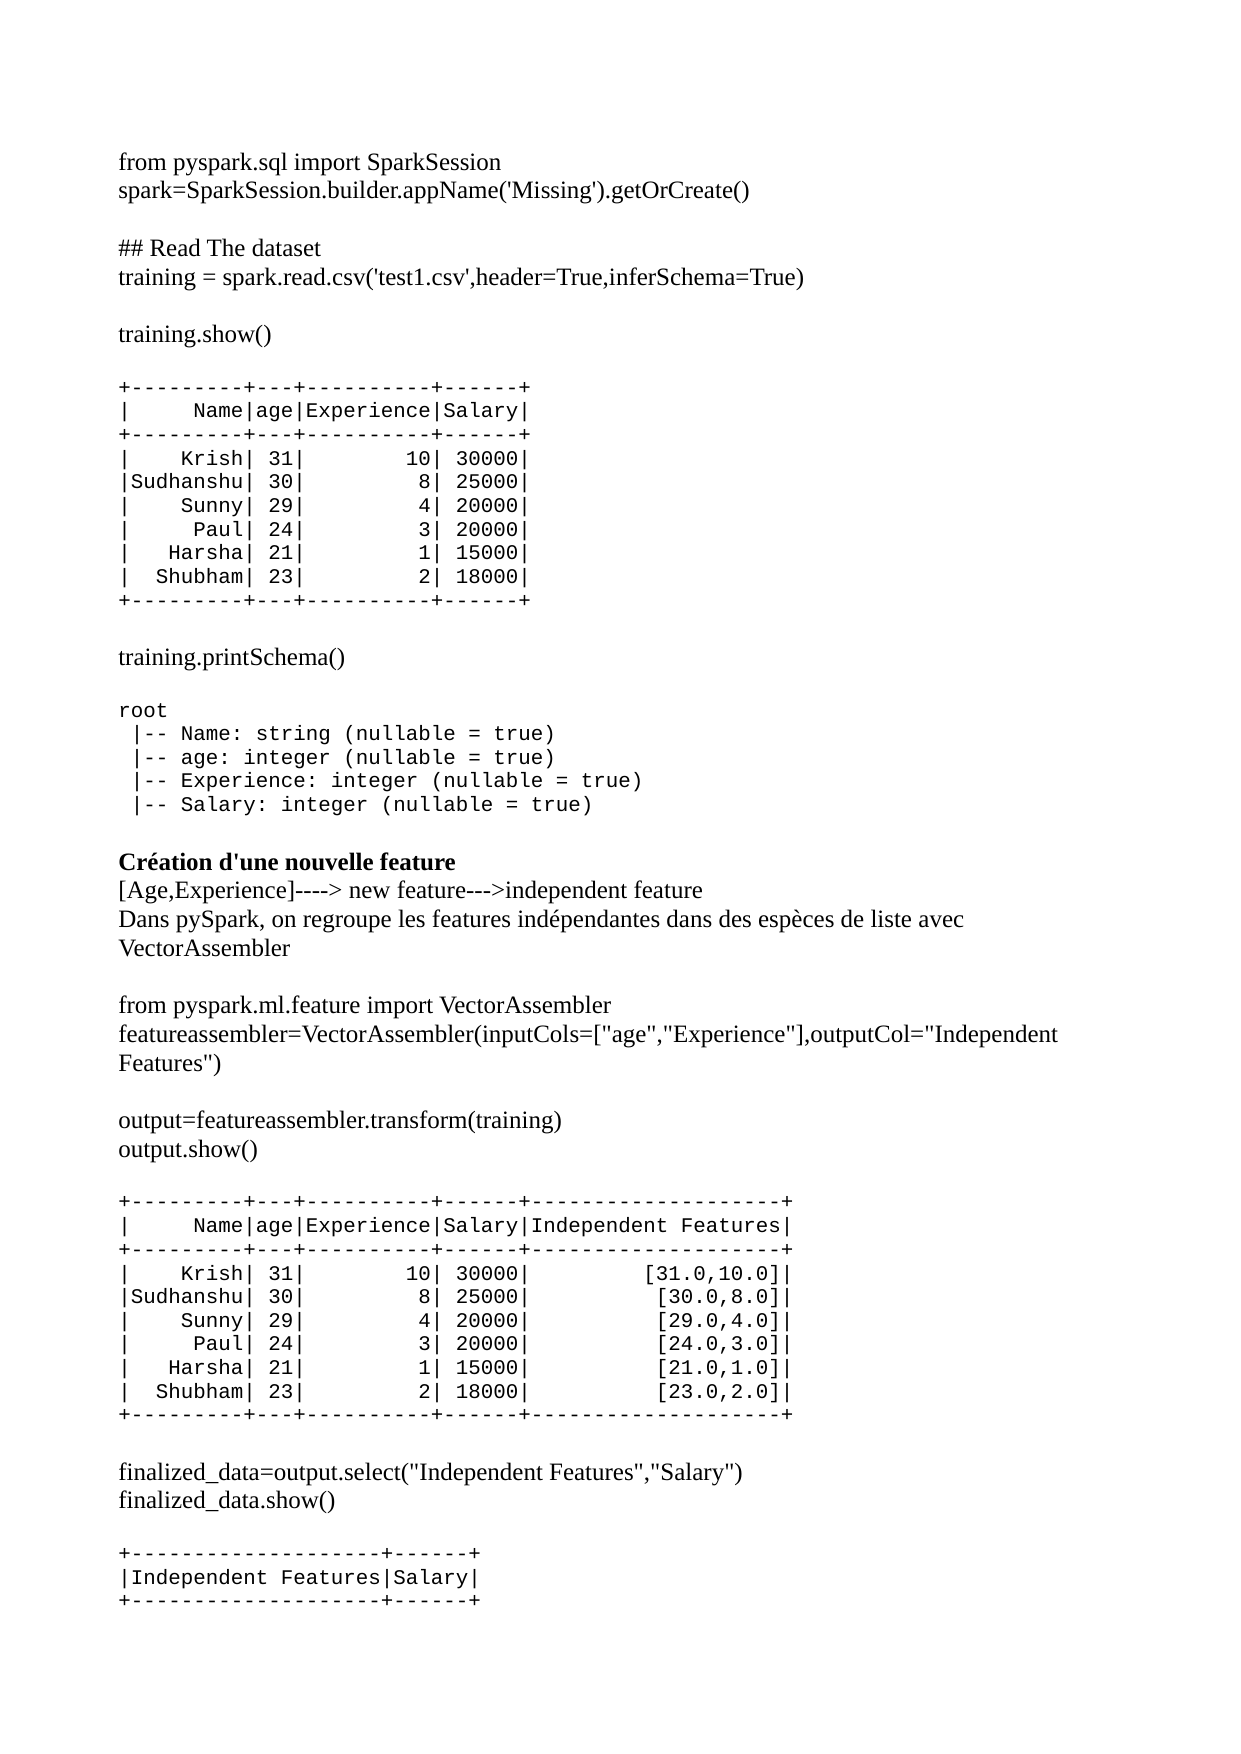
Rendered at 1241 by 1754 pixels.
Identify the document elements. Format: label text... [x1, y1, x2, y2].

text training.show() [118, 319, 1122, 348]
text |-- age: integer (nullable = true) [118, 747, 1122, 771]
text training.printSchema() [118, 642, 1122, 671]
text Création d'une nouvelle feature [118, 847, 1122, 875]
text | Sunny| 29| 4| 20000| [118, 495, 1122, 519]
text finalized_data.show() [118, 1486, 1122, 1514]
text spark=SparkSession.builder.appName('Missing').getOrCreate() [118, 176, 1122, 204]
text |-- Experience: integer (nullable = true) [118, 771, 1122, 794]
text |-- Name: string (nullable = true) [118, 723, 1122, 747]
text featureassembler=VectorAssembler(inputCols=["age","Experience"],outputCol="Independent Features") [118, 1019, 1122, 1077]
text |Independent Features|Salary| [118, 1567, 1122, 1590]
text | Name|age|Experience|Salary|Independent Features| [118, 1215, 1122, 1239]
text +---------+---+----------+------+ [118, 590, 1122, 613]
text |-- Salary: integer (nullable = true) [118, 794, 1122, 818]
text |Sudhanshu| 30| 8| 25000| [118, 471, 1122, 495]
text +---------+---+----------+------+ [118, 424, 1122, 448]
text |Sudhanshu| 30| 8| 25000| [30.0,8.0]| [118, 1286, 1122, 1310]
text | Shubham| 23| 2| 18000| [118, 566, 1122, 590]
text | Harsha| 21| 1| 15000| [21.0,1.0]| [118, 1357, 1122, 1381]
text root [118, 699, 1122, 723]
text finalized_data=output.select("Independent Features","Salary") [118, 1457, 1122, 1486]
text | Name|age|Experience|Salary| [118, 401, 1122, 424]
text +---------+---+----------+------+--------------------+ [118, 1404, 1122, 1428]
text from pyspark.sql import SparkSession [118, 147, 1122, 176]
text training = spark.read.csv('test1.csv',header=True,inferSchema=True) [118, 262, 1122, 291]
text +--------------------+------+ [118, 1590, 1122, 1614]
text +---------+---+----------+------+--------------------+ [118, 1192, 1122, 1215]
text output.show() [118, 1134, 1122, 1163]
text +--------------------+------+ [118, 1543, 1122, 1567]
text | Shubham| 23| 2| 18000| [23.0,2.0]| [118, 1381, 1122, 1404]
text | Krish| 31| 10| 30000| [118, 448, 1122, 471]
text ## Read The dataset [118, 233, 1122, 262]
text | Paul| 24| 3| 20000| [118, 519, 1122, 542]
text +---------+---+----------+------+ [118, 377, 1122, 401]
text [Age,Experience]----> new feature--->independent feature [118, 875, 1122, 904]
text | Harsha| 21| 1| 15000| [118, 542, 1122, 566]
text | Sunny| 29| 4| 20000| [29.0,4.0]| [118, 1310, 1122, 1333]
text Dans pySpark, on regroupe les features indépendantes dans des espèces de liste avec VectorAssembler [118, 904, 1122, 962]
text | Krish| 31| 10| 30000| [31.0,10.0]| [118, 1262, 1122, 1286]
text output=featureassembler.transform(training) [118, 1105, 1122, 1134]
text from pyspark.ml.feature import VectorAssembler [118, 990, 1122, 1019]
text | Paul| 24| 3| 20000| [24.0,3.0]| [118, 1333, 1122, 1357]
text +---------+---+----------+------+--------------------+ [118, 1239, 1122, 1262]
